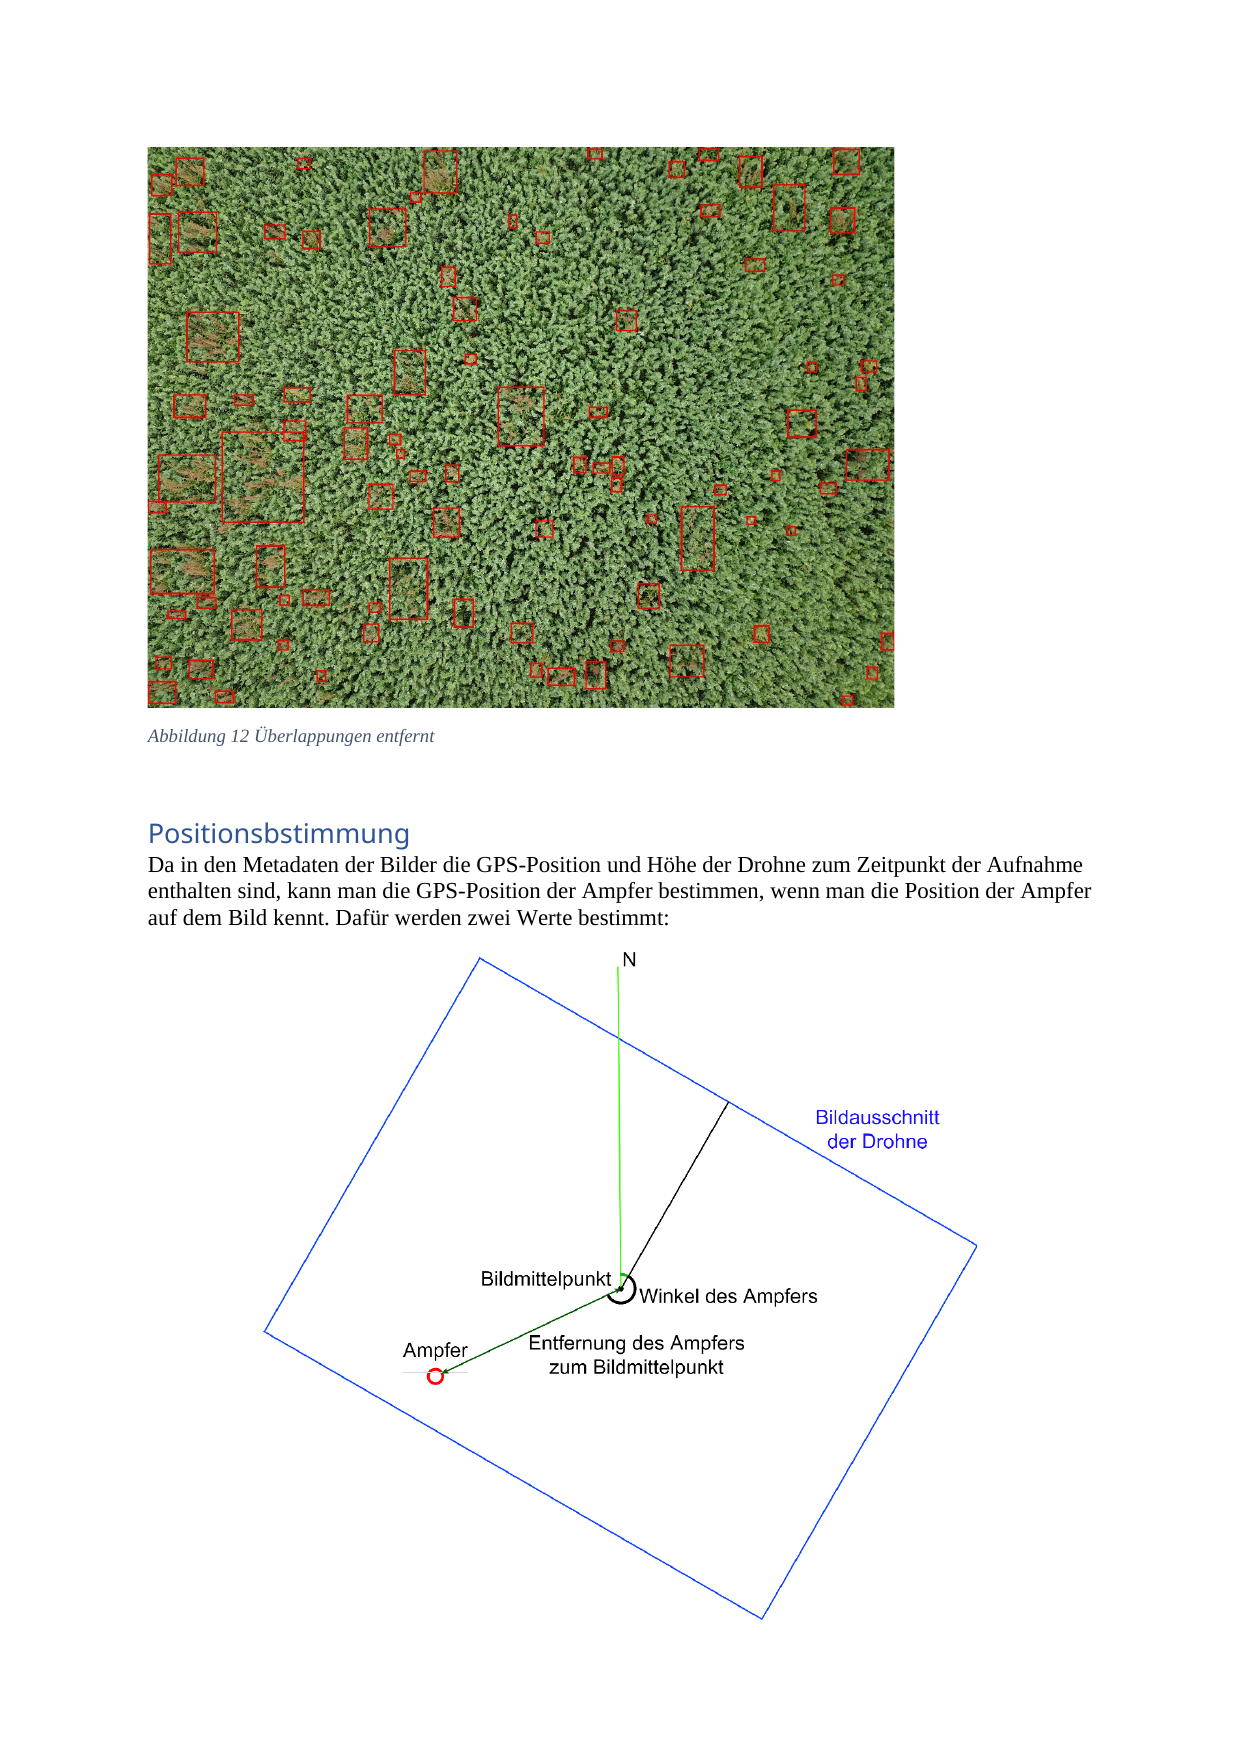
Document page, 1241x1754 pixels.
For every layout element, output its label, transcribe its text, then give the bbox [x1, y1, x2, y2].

text Abbildung 12 Überlappungen entfernt [148, 725, 1093, 746]
text Da in den Metadaten der Bilder die GPS-Position und Höhe der Drohne zum Zeitpunkt der Aufnahme enthalten sind, kann man die GPS-Position der Ampfer bestimmen, wenn man die Position der Ampfer auf dem Bild kennt. Dafür werden zwei Werte bestimmt: [148, 851, 1093, 930]
subtitle Positionsbstimmung [148, 814, 1093, 851]
